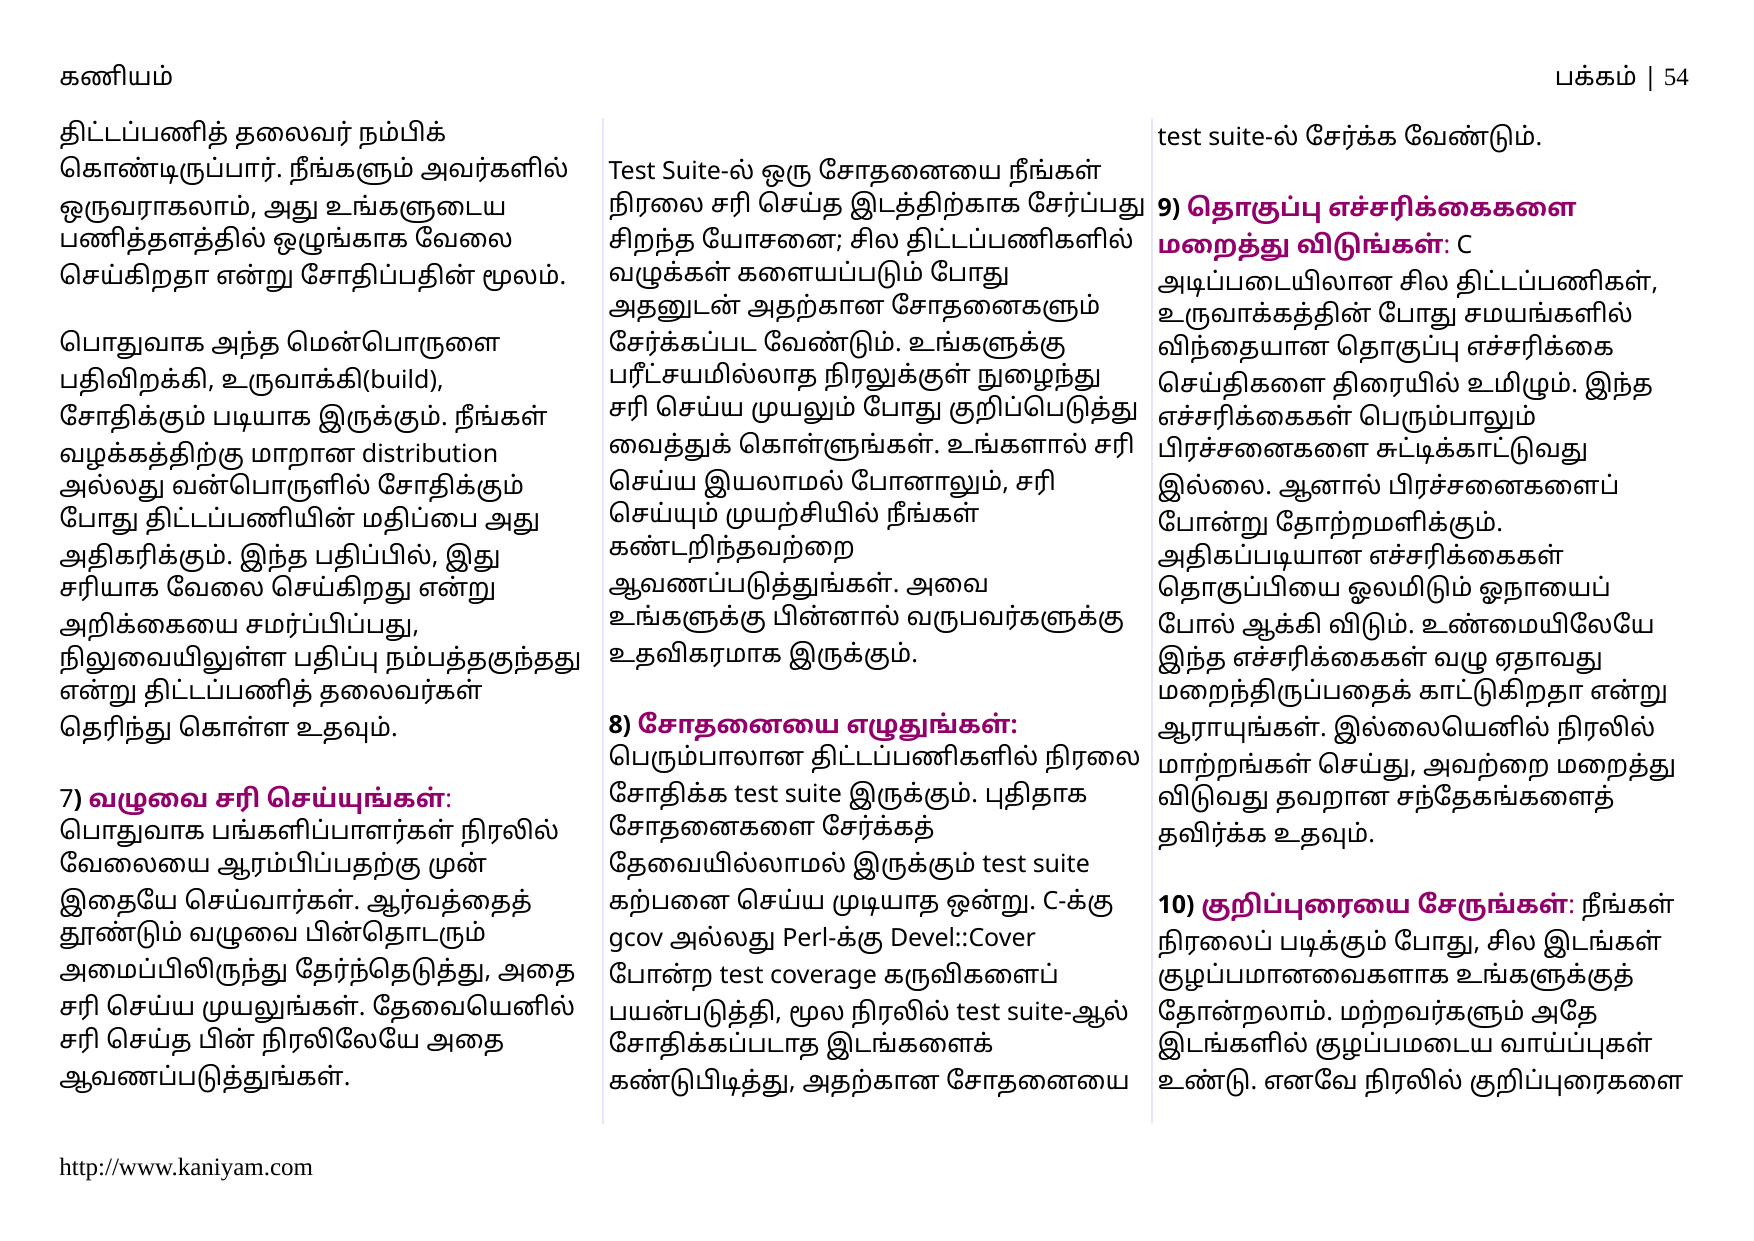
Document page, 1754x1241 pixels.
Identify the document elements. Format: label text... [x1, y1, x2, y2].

text 10) குறிப்புரையை சேருங்கள்: நீங்கள் நிரலைப் படிக்கும் போது, சில இடங்கள் குழப்பமானவைகளாக உங்களுக்குத் தோன்றலாம். மற்றவர்களும் அதே இடங்களில் குழப்பமடைய வாய்ப்புகள் உண்டு. எனவே நிரலில் குறிப்புரைகளை [1157, 887, 1695, 1100]
text Test Suite-ல் ஒரு சோதனையை நீங்கள் நிரலை சரி செய்த இடத்திற்காக சேர்ப்பது சிறந்த யோசனை; சில திட்டப்பணிகளில் வழுக்கள் களையப்படும் போது அதனுடன் அதற்கான சோதனைகளும் சேர்க்கப்பட வேண்டும். உங்களுக்கு பரீட்சயமில்லாத நிரலுக்குள் நுழைந்து சரி செய்ய முயலும் போது குறிப்பெடுத்து வைத்துக் கொள்ளுங்கள். உங்களால் சரி செய்ய இயலாமல் போனாலும், சரி செய்யும் முயற்சியில் நீங்கள் கண்டறிந்தவற்றை ஆவணப்படுத்துங்கள். அவை உங்களுக்கு பின்னால் வருபவர்களுக்கு உதவிகரமாக இருக்கும். [608, 153, 1146, 672]
text 8) சோதனையை எழுதுங்கள்: பெரும்பாலான திட்டப்பணிகளில் நிரலை சோதிக்க test suite இருக்கும். புதிதாக சோதனைகளை சேர்க்கத் தேவையில்லாமல் இருக்கும் test suite கற்பனை செய்ய முடியாத ஒன்று. C-க்கு gcov அல்லது Perl-க்கு Devel::Cover போன்ற test coverage கருவிகளைப் பயன்படுத்தி, மூல நிரலில் test suite-ஆல் சோதிக்கப்படாத இடங்களைக் கண்டுபிடித்து, அதற்கான சோதனையை [608, 706, 1146, 1100]
text திட்டப்பணித் தலைவர் நம்பிக் கொண்டிருப்பார். நீங்களும் அவர்களில் ஒருவராகலாம், அது உங்களுடைய பணித்தளத்தில் ஒழுங்காக வேலை செய்கிறதா என்று சோதிப்பதின் மூலம். [59, 118, 597, 295]
text test suite-ல் சேர்க்க வேண்டும். [1157, 118, 1695, 156]
text 9) தொகுப்பு எச்சரிக்கைகளை மறைத்து விடுங்கள்: C அடிப்படையிலான சில திட்டப்பணிகள், உருவாக்கத்தின் போது சமயங்களில் விந்தையான தொகுப்பு எச்சரிக்கை செய்திகளை திரையில் உமிழும். இந்த எச்சரிக்கைகள் பெரும்பாலும் பிரச்சனைகளை சுட்டிக்காட்டுவது இல்லை. ஆனால் பிரச்சனைகளைப் போன்று தோற்றமளிக்கும். அதிகப்படியான எச்சரிக்கைகள் தொகுப்பியை ஓலமிடும் ஓநாயைப் போல் ஆக்கி விடும். உண்மையிலேயே இந்த எச்சரிக்கைகள் வழு ஏதாவது மறைந்திருப்பதைக் காட்டுகிறதா என்று ஆராயுங்கள். இல்லையெனில் நிரலில் மாற்றங்கள் செய்து, அவற்றை மறைத்து விடுவது தவறான சந்தேகங்களைத் தவிர்க்க உதவும். [1157, 189, 1695, 853]
text பொதுவாக அந்த மென்பொருளை பதிவிறக்கி, உருவாக்கி(build), சோதிக்கும் படியாக இருக்கும். நீங்கள் வழக்கத்திற்கு மாறான distribution அல்லது வன்பொருளில் சோதிக்கும் போது திட்டப்பணியின் மதிப்பை அது அதிகரிக்கும். இந்த பதிப்பில், இது சரியாக வேலை செய்கிறது என்று அறிக்கையை சமர்ப்பிப்பது, நிலுவையிலுள்ள பதிப்பு நம்பத்தகுந்தது என்று திட்டப்பணித் தலைவர்கள் தெரிந்து கொள்ள உதவும். [59, 329, 597, 746]
text 7) வழுவை சரி செய்யுங்கள்: பொதுவாக பங்களிப்பாளர்கள் நிரலில் வேலையை ஆரம்பிப்பதற்கு முன் இதையே செய்வார்கள். ஆர்வத்தைத் தூண்டும் வழுவை பின்தொடரும் அமைப்பிலிருந்து தேர்ந்தெடுத்து, அதை சரி செய்ய முயலுங்கள். தேவையெனில் சரி செய்த பின் நிரலிலேயே அதை ஆவணப்படுத்துங்கள். [59, 780, 597, 1096]
